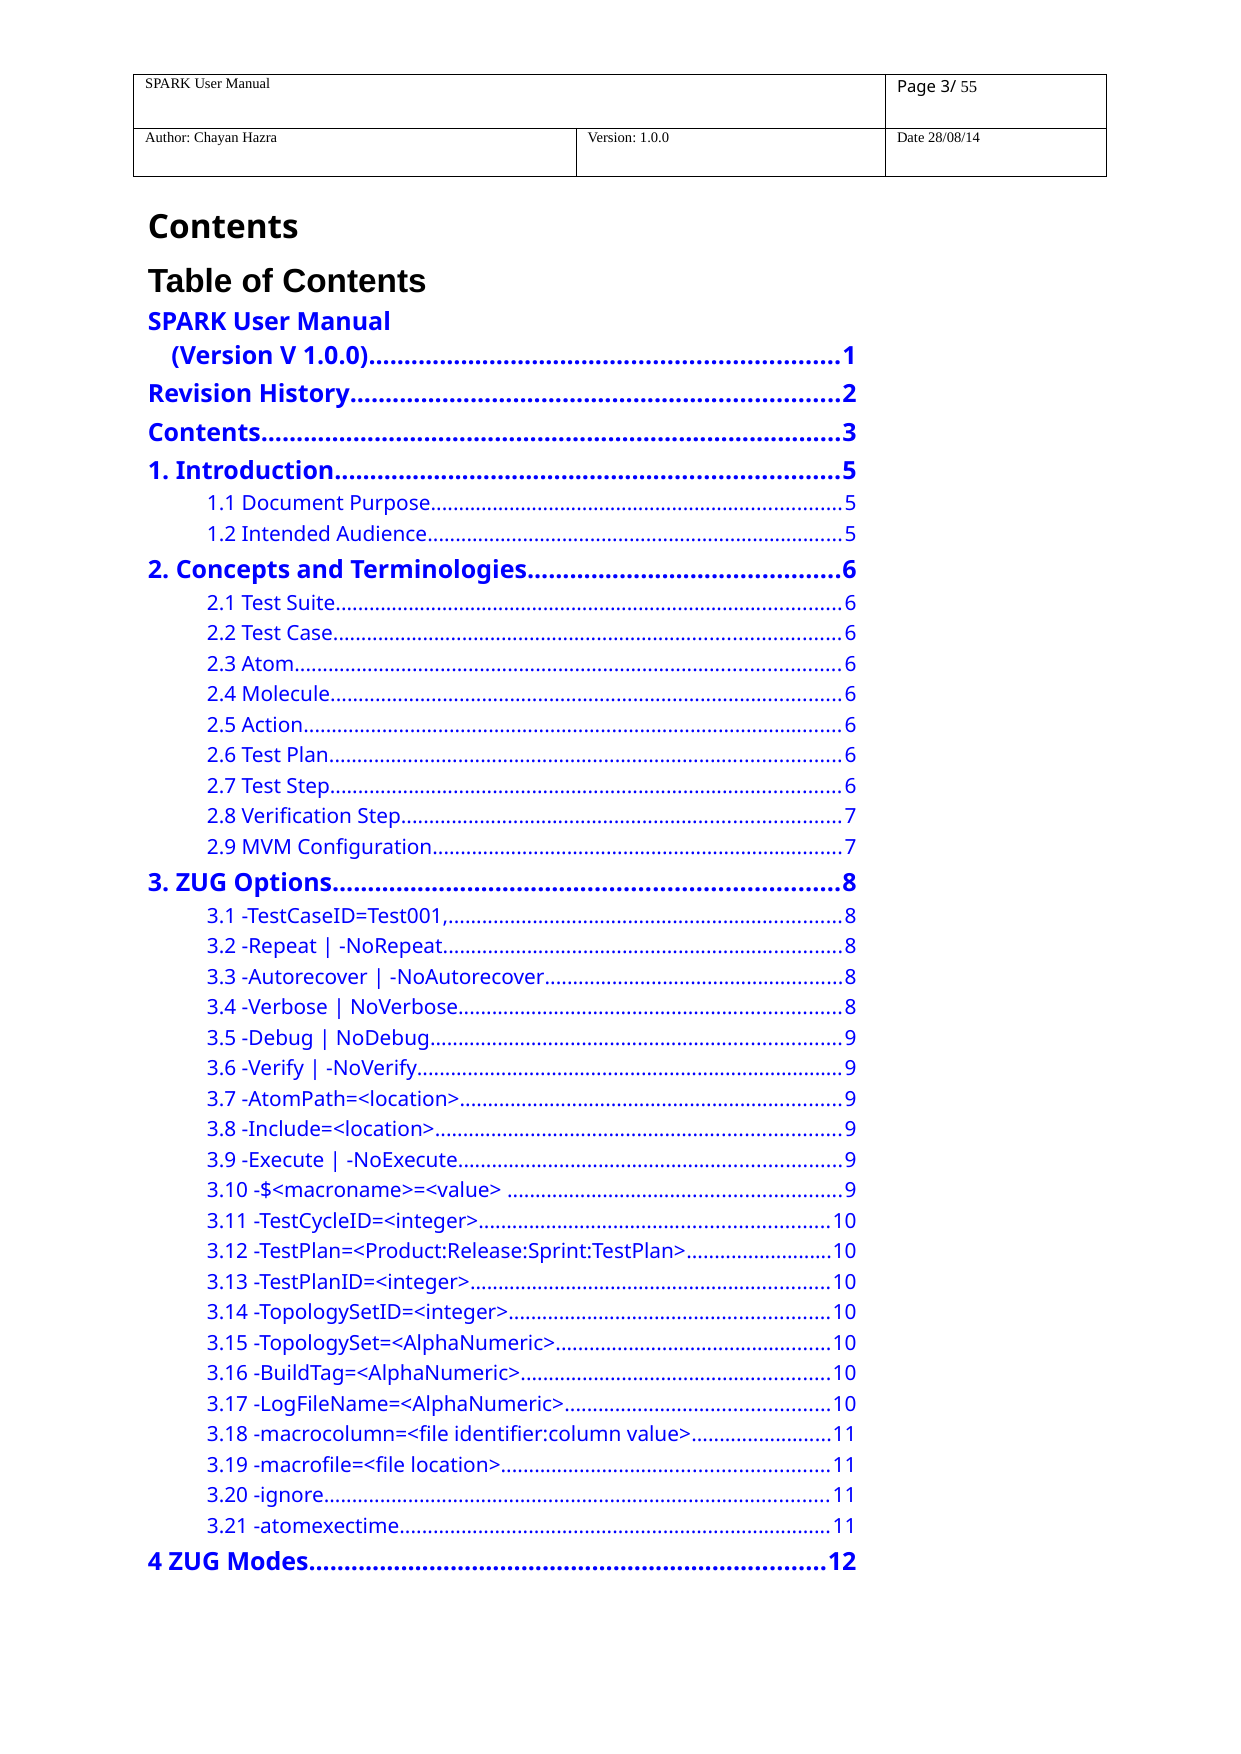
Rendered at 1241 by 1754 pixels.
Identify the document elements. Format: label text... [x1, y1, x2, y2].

subtitle 3.11 -TestCycleID=<integer> 10 [207, 1206, 856, 1234]
subtitle 3.9 -Execute | -NoExecute 9 [207, 1145, 856, 1173]
subtitle 3.16 -BuildTag=<AlphaNumeric> 10 [207, 1358, 856, 1387]
subtitle 3.19 -macrofile=<file location> 11 [207, 1450, 856, 1478]
subtitle 3.12 -TestPlan=<Product:Release:Sprint:TestPlan> 10 [207, 1236, 856, 1265]
subtitle 2.1 Test Suite 6 [207, 588, 856, 616]
text Contents 3 [148, 414, 856, 448]
subtitle 1.2 Intended Audience 5 [207, 519, 856, 547]
subtitle 3.8 -Include=<location> 9 [207, 1114, 856, 1143]
subtitle 2.5 Action 6 [207, 710, 856, 738]
subtitle 2.4 Molecule 6 [207, 679, 856, 708]
subtitle 2.7 Test Step 6 [207, 771, 856, 799]
subtitle 3.5 -Debug | NoDebug 9 [207, 1023, 856, 1051]
subtitle 2.9 MVM Configuration 7 [207, 832, 856, 860]
subtitle 3.1 -TestCaseID=Test001,... 8 [207, 901, 856, 929]
subtitle 3.13 -TestPlanID=<integer> 10 [207, 1267, 856, 1295]
subtitle 3.14 -TopologySetID=<integer> 10 [207, 1297, 856, 1326]
subtitle 1.1 Document Purpose 5 [207, 488, 856, 517]
text 1. Introduction 5 [148, 452, 856, 486]
text Contents [148, 203, 1092, 248]
text 3. ZUG Options 8 [148, 864, 856, 899]
subtitle 3.15 -TopologySet=<AlphaNumeric> 10 [207, 1328, 856, 1356]
subtitle 2.6 Test Plan 6 [207, 740, 856, 769]
subtitle 3.4 -Verbose | NoVerbose 8 [207, 992, 856, 1021]
subtitle 3.18 -macrocolumn=<file identifier:column value> 11 [207, 1419, 856, 1448]
text Revision History 2 [148, 376, 856, 410]
text 2. Concepts and Terminologies 6 [148, 552, 856, 586]
subtitle 3.7 -AtomPath=<location> 9 [207, 1084, 856, 1112]
text SPARK User Manual (Version V 1.0.0) 1 [148, 304, 856, 372]
subtitle Table of Contents [148, 261, 1092, 299]
subtitle 2.3 Atom 6 [207, 649, 856, 677]
subtitle 2.8 Verification Step 7 [207, 801, 856, 830]
subtitle 2.2 Test Case 6 [207, 618, 856, 647]
subtitle 3.17 -LogFileName=<AlphaNumeric> 10 [207, 1389, 856, 1417]
subtitle 3.6 -Verify | -NoVerify 9 [207, 1053, 856, 1082]
subtitle 3.20 -ignore 11 [207, 1481, 856, 1509]
subtitle 3.21 -atomexectime 11 [207, 1511, 856, 1539]
subtitle 3.10 -$<macroname>=<value> 9 [207, 1175, 856, 1204]
subtitle 3.2 -Repeat | -NoRepeat 8 [207, 931, 856, 960]
text 4 ZUG Modes 12 [148, 1544, 856, 1578]
subtitle 3.3 -Autorecover | -NoAutorecover 8 [207, 962, 856, 990]
